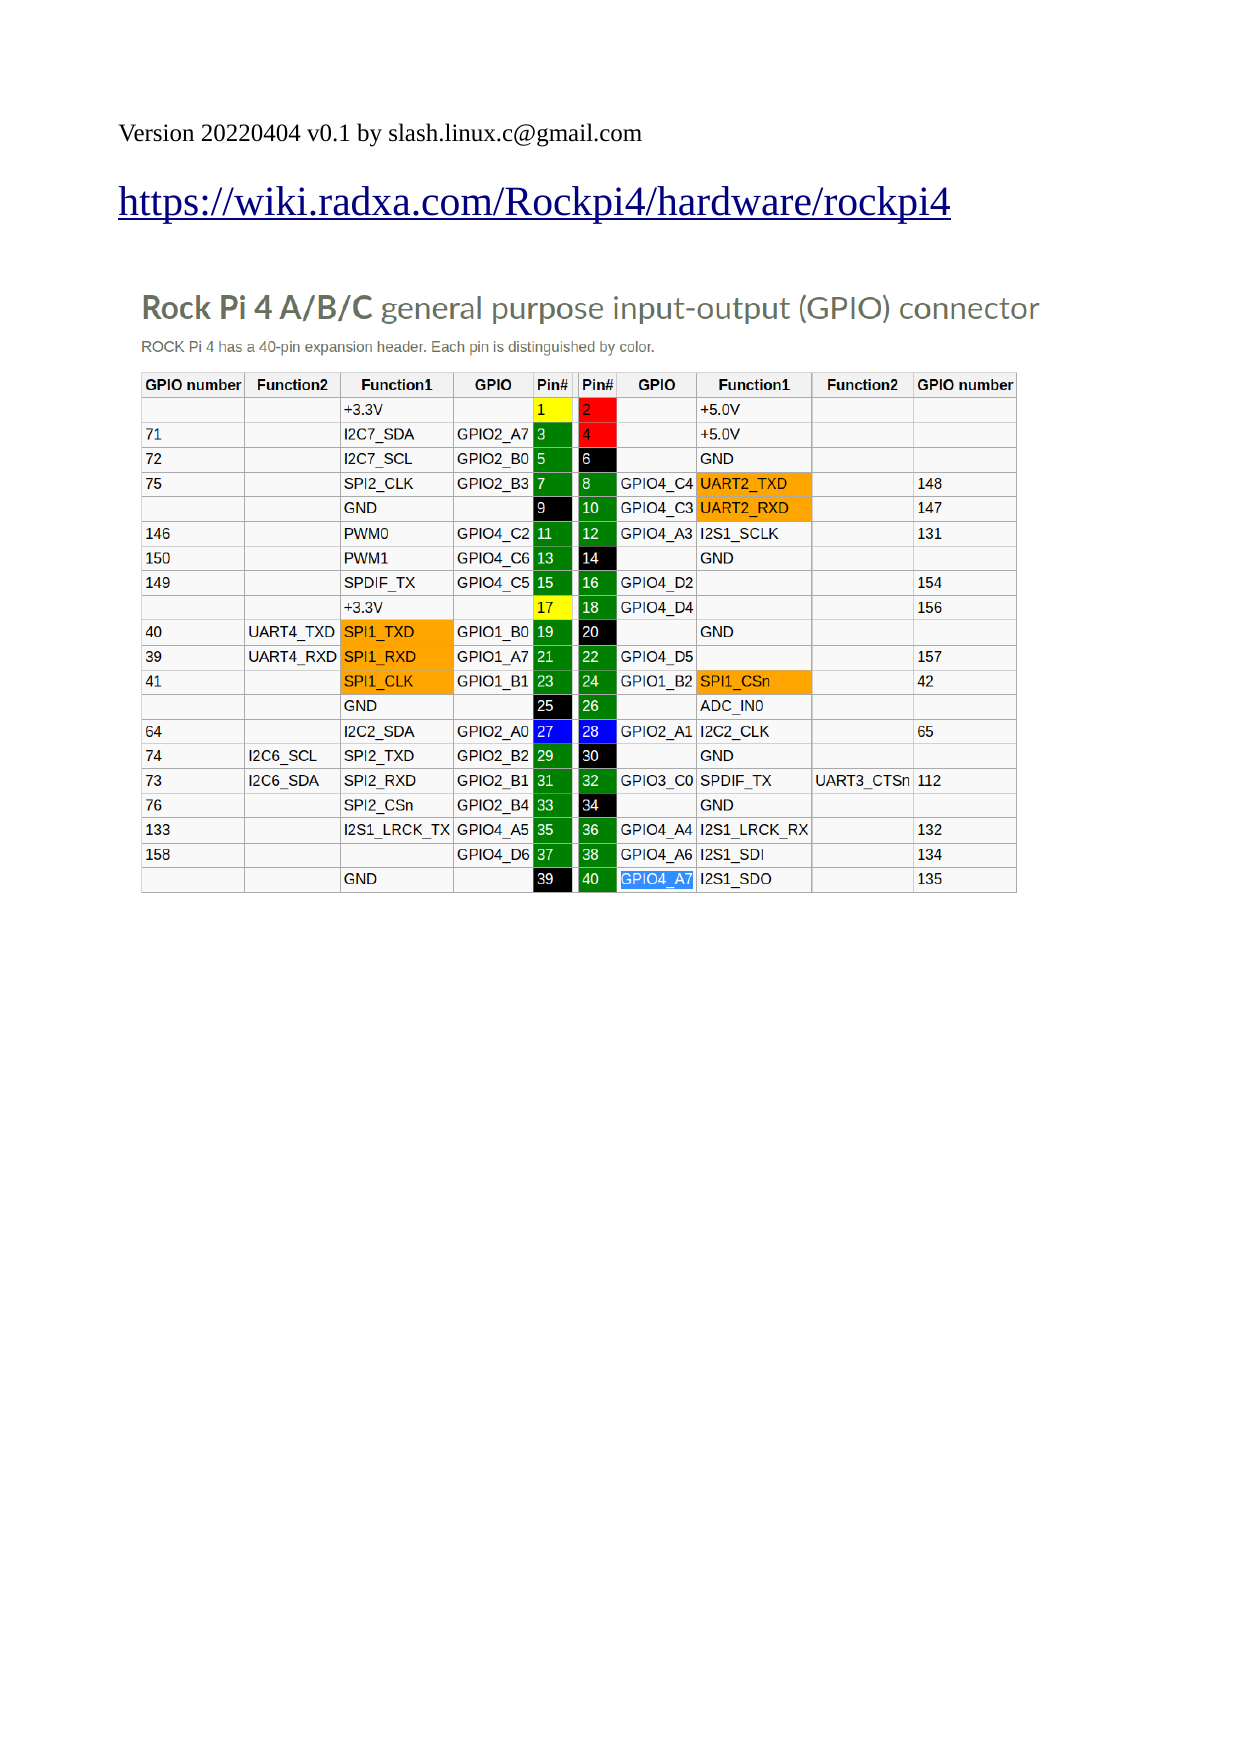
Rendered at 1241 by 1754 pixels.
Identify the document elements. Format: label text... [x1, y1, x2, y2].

text https://wiki.radxa.com/Rockpi4/hardware/rockpi4 [118, 176, 1122, 224]
picture [130, 288, 1076, 906]
